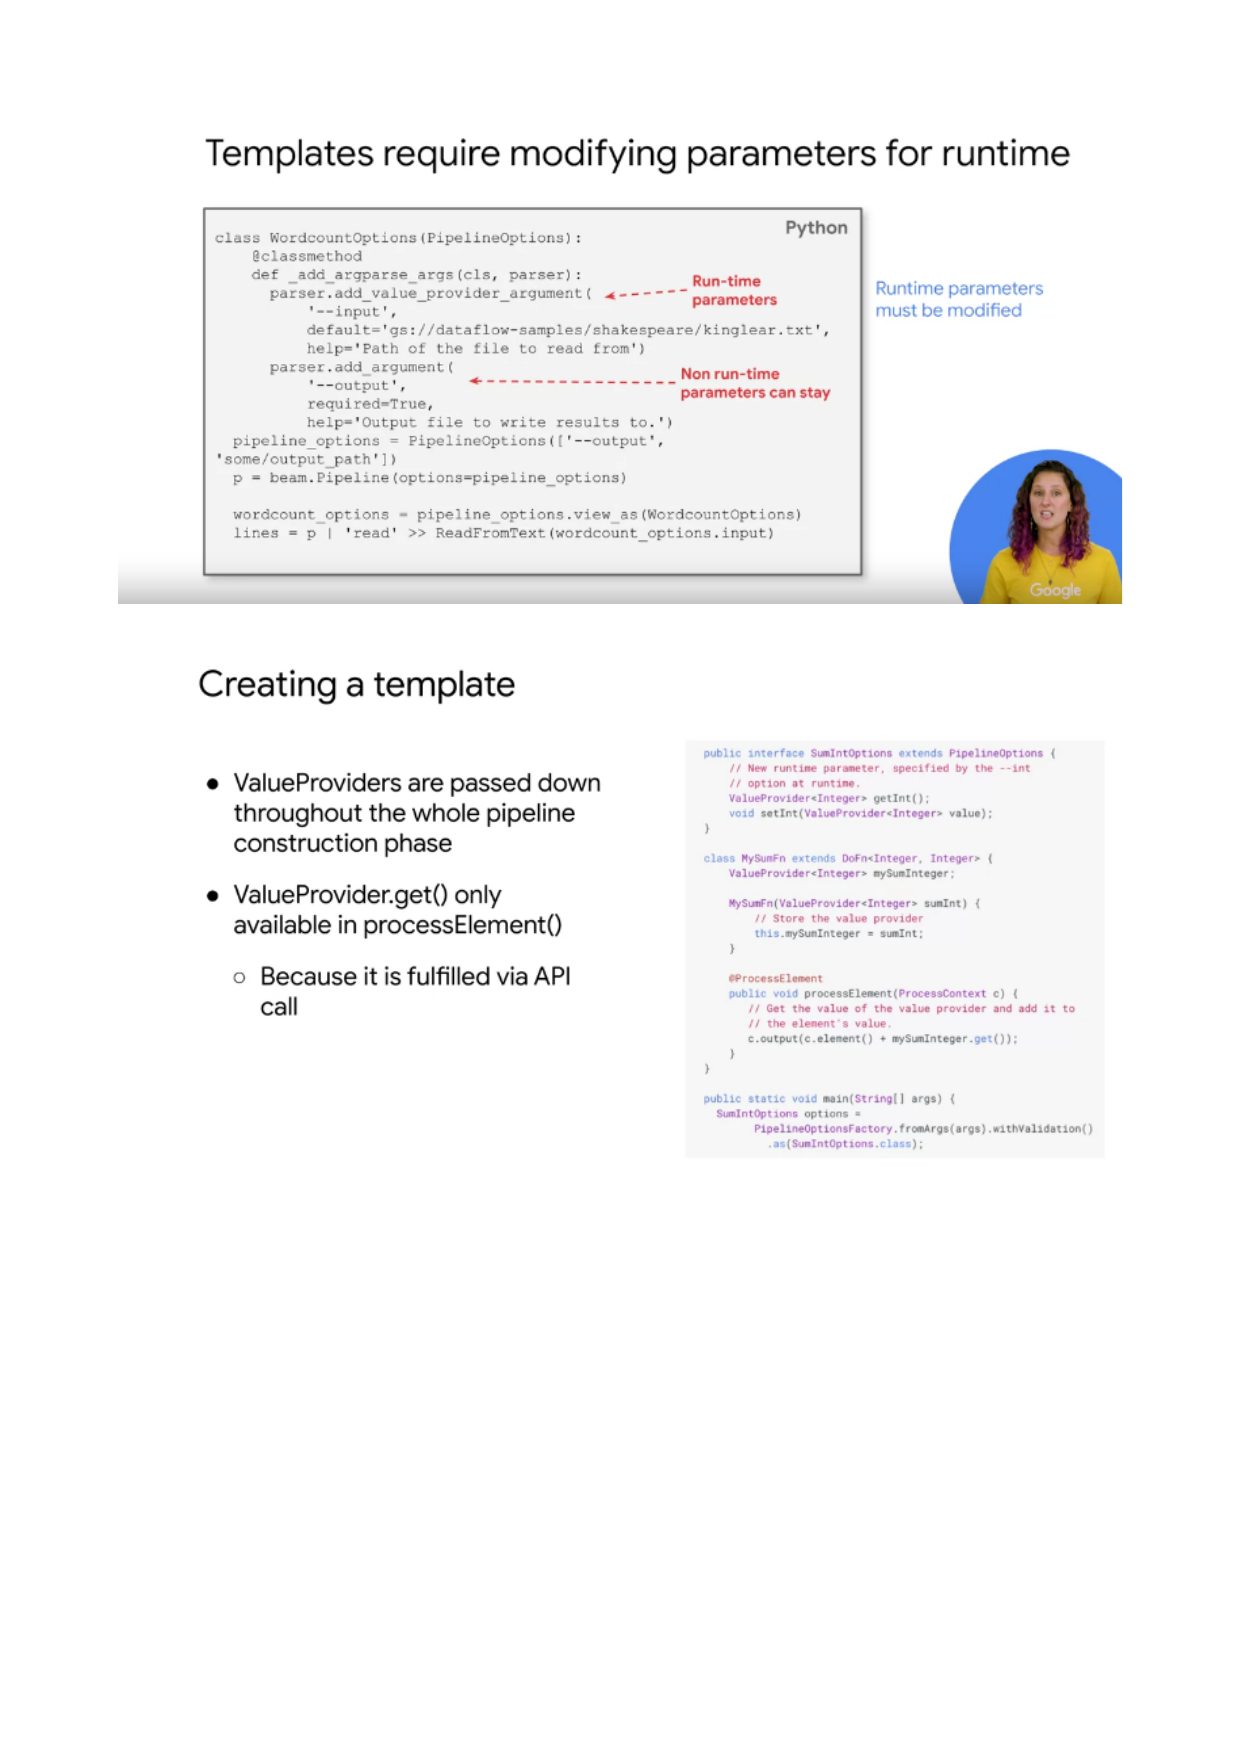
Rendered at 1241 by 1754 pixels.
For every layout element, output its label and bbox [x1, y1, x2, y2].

picture [118, 655, 1123, 1176]
picture [118, 118, 1123, 604]
